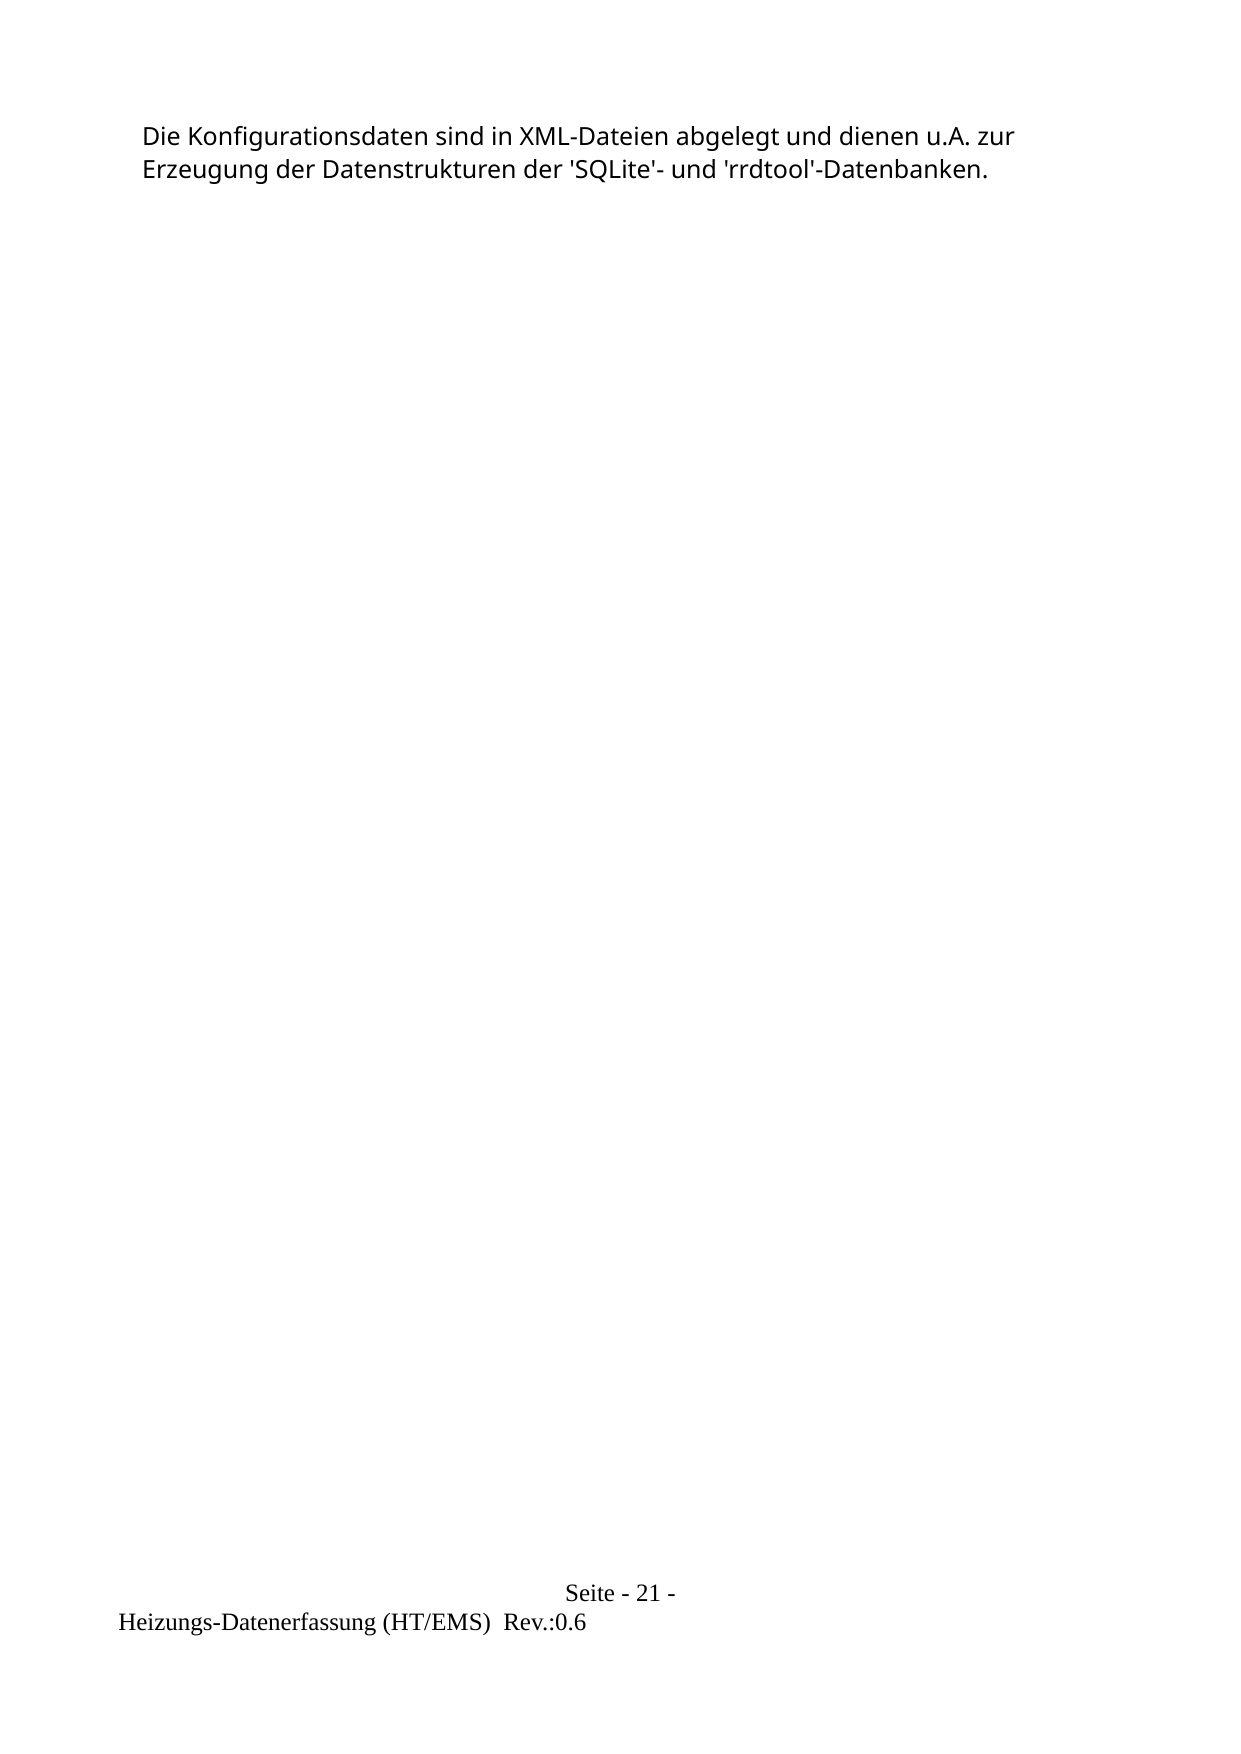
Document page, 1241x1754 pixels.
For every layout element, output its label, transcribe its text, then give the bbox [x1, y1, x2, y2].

text Die Konfigurationsdaten sind in XML-Dateien abgelegt und dienen u.A. zur Erzeugung der Datenstrukturen der 'SQLite'- und 'rrdtool'-Datenbanken. [142, 118, 1122, 186]
